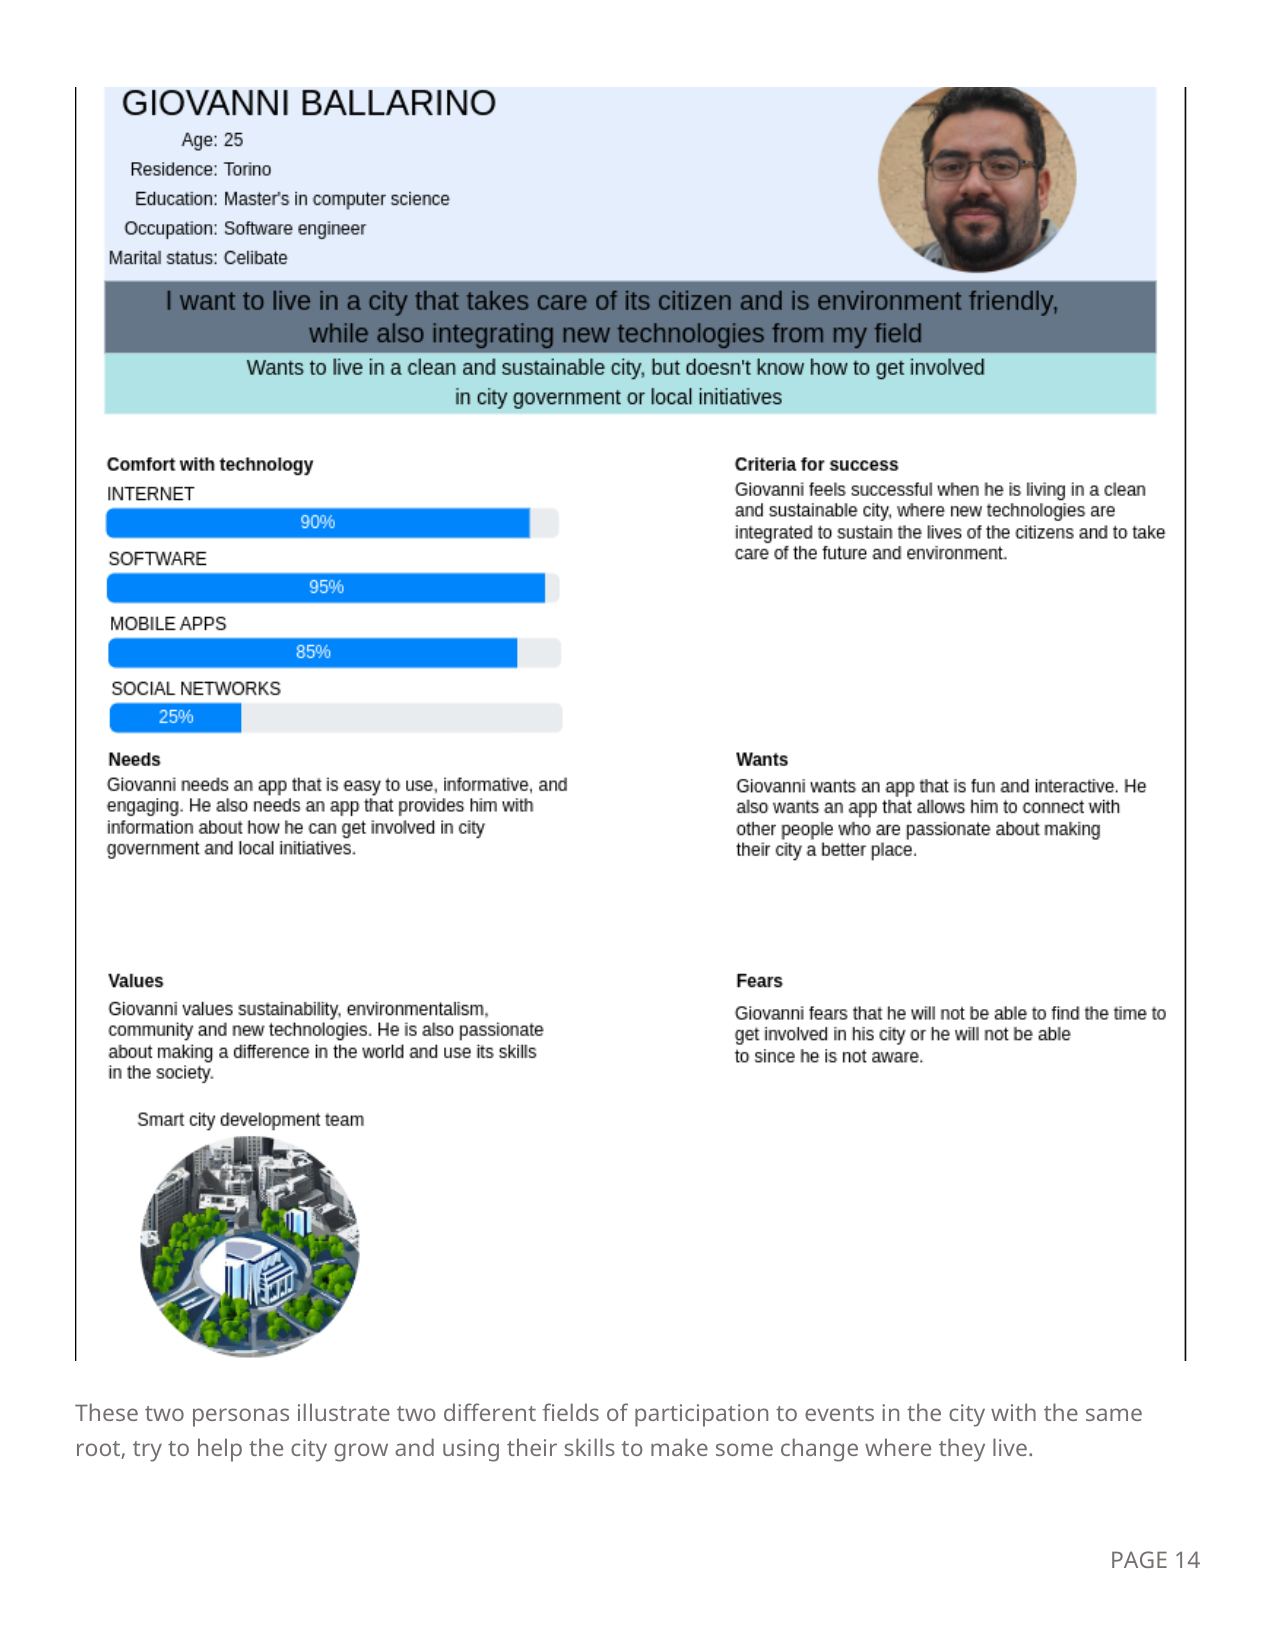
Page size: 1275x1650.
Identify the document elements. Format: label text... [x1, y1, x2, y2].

text These two personas illustrate two different fields of participation to events in the city with the same root, try to help the city grow and using their skills to make some change where they live. [75, 1397, 1200, 1463]
